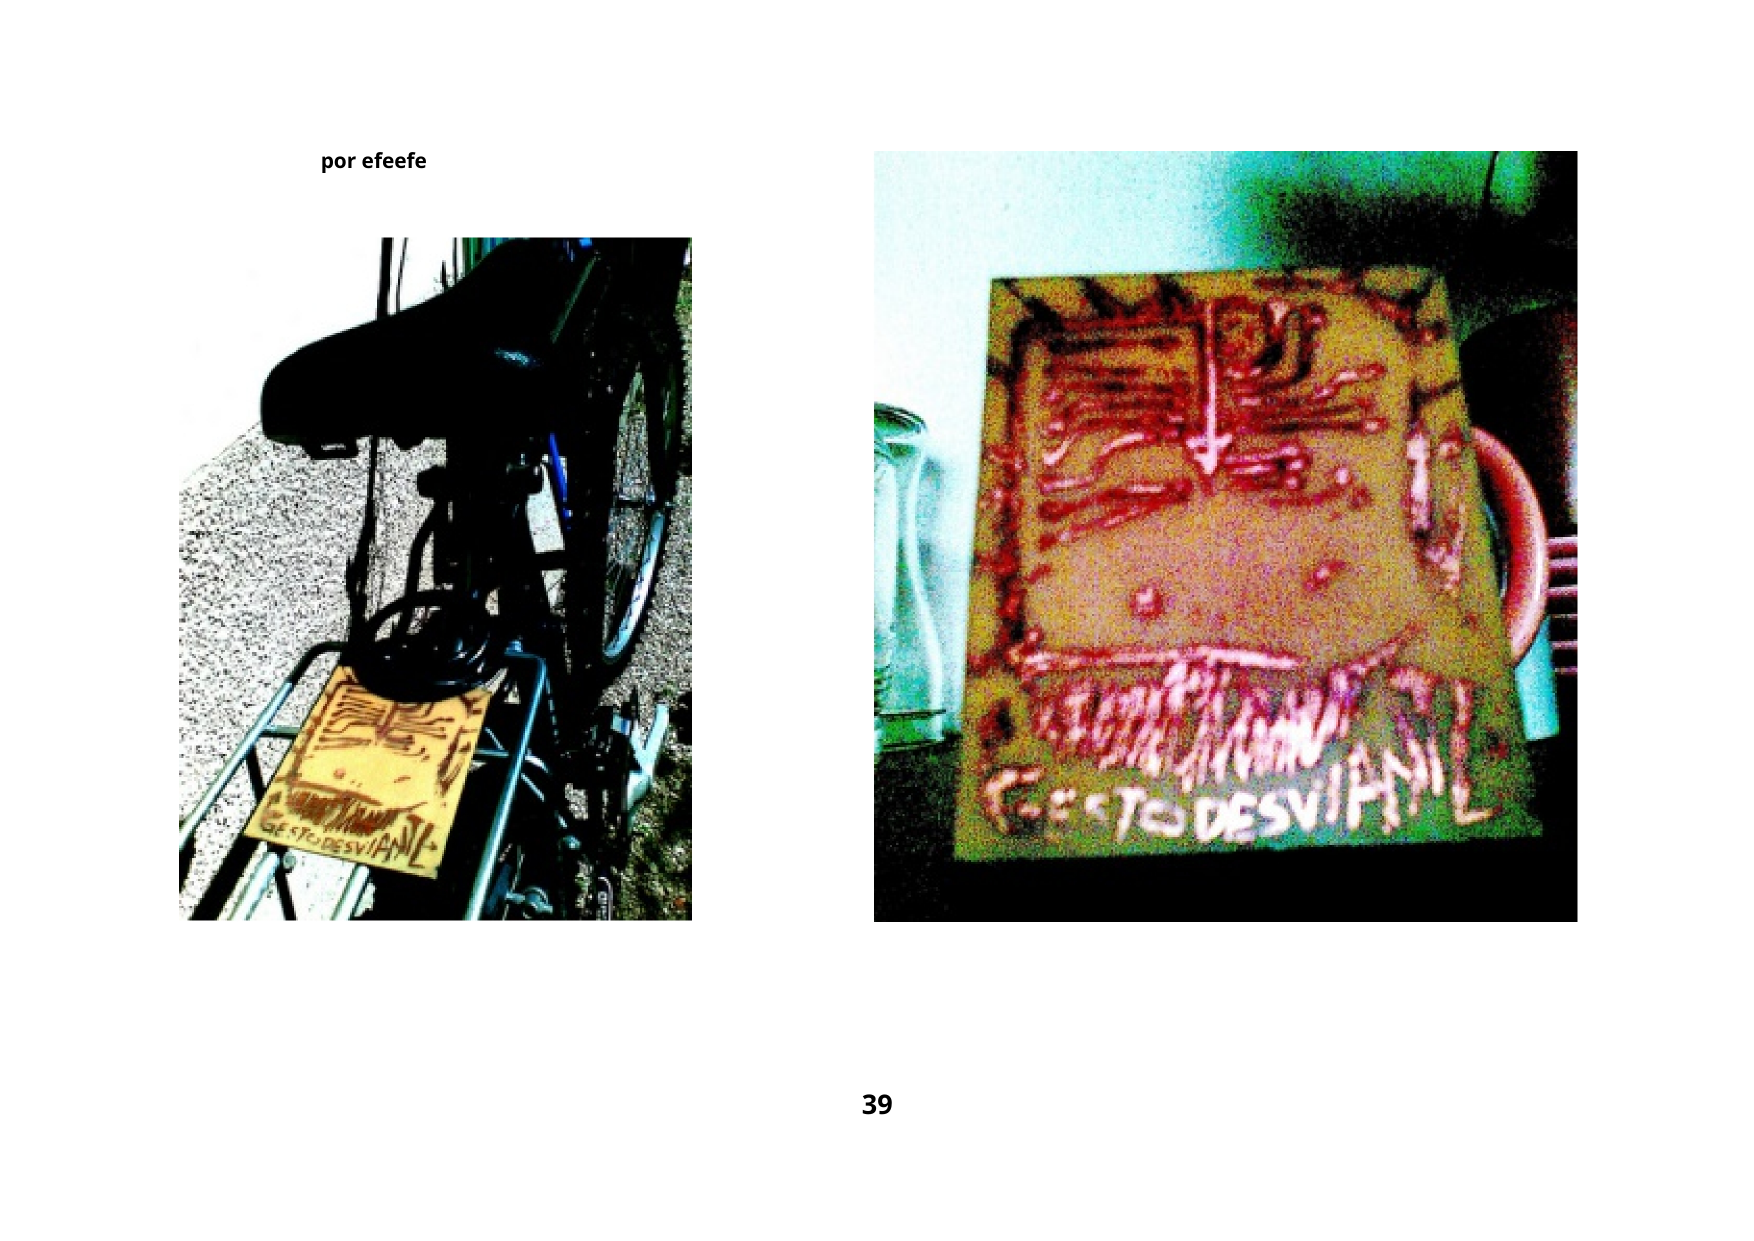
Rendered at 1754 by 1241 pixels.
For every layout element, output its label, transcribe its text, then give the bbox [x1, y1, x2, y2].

text por efeefe [321, 147, 840, 151]
picture [179, 151, 1578, 922]
